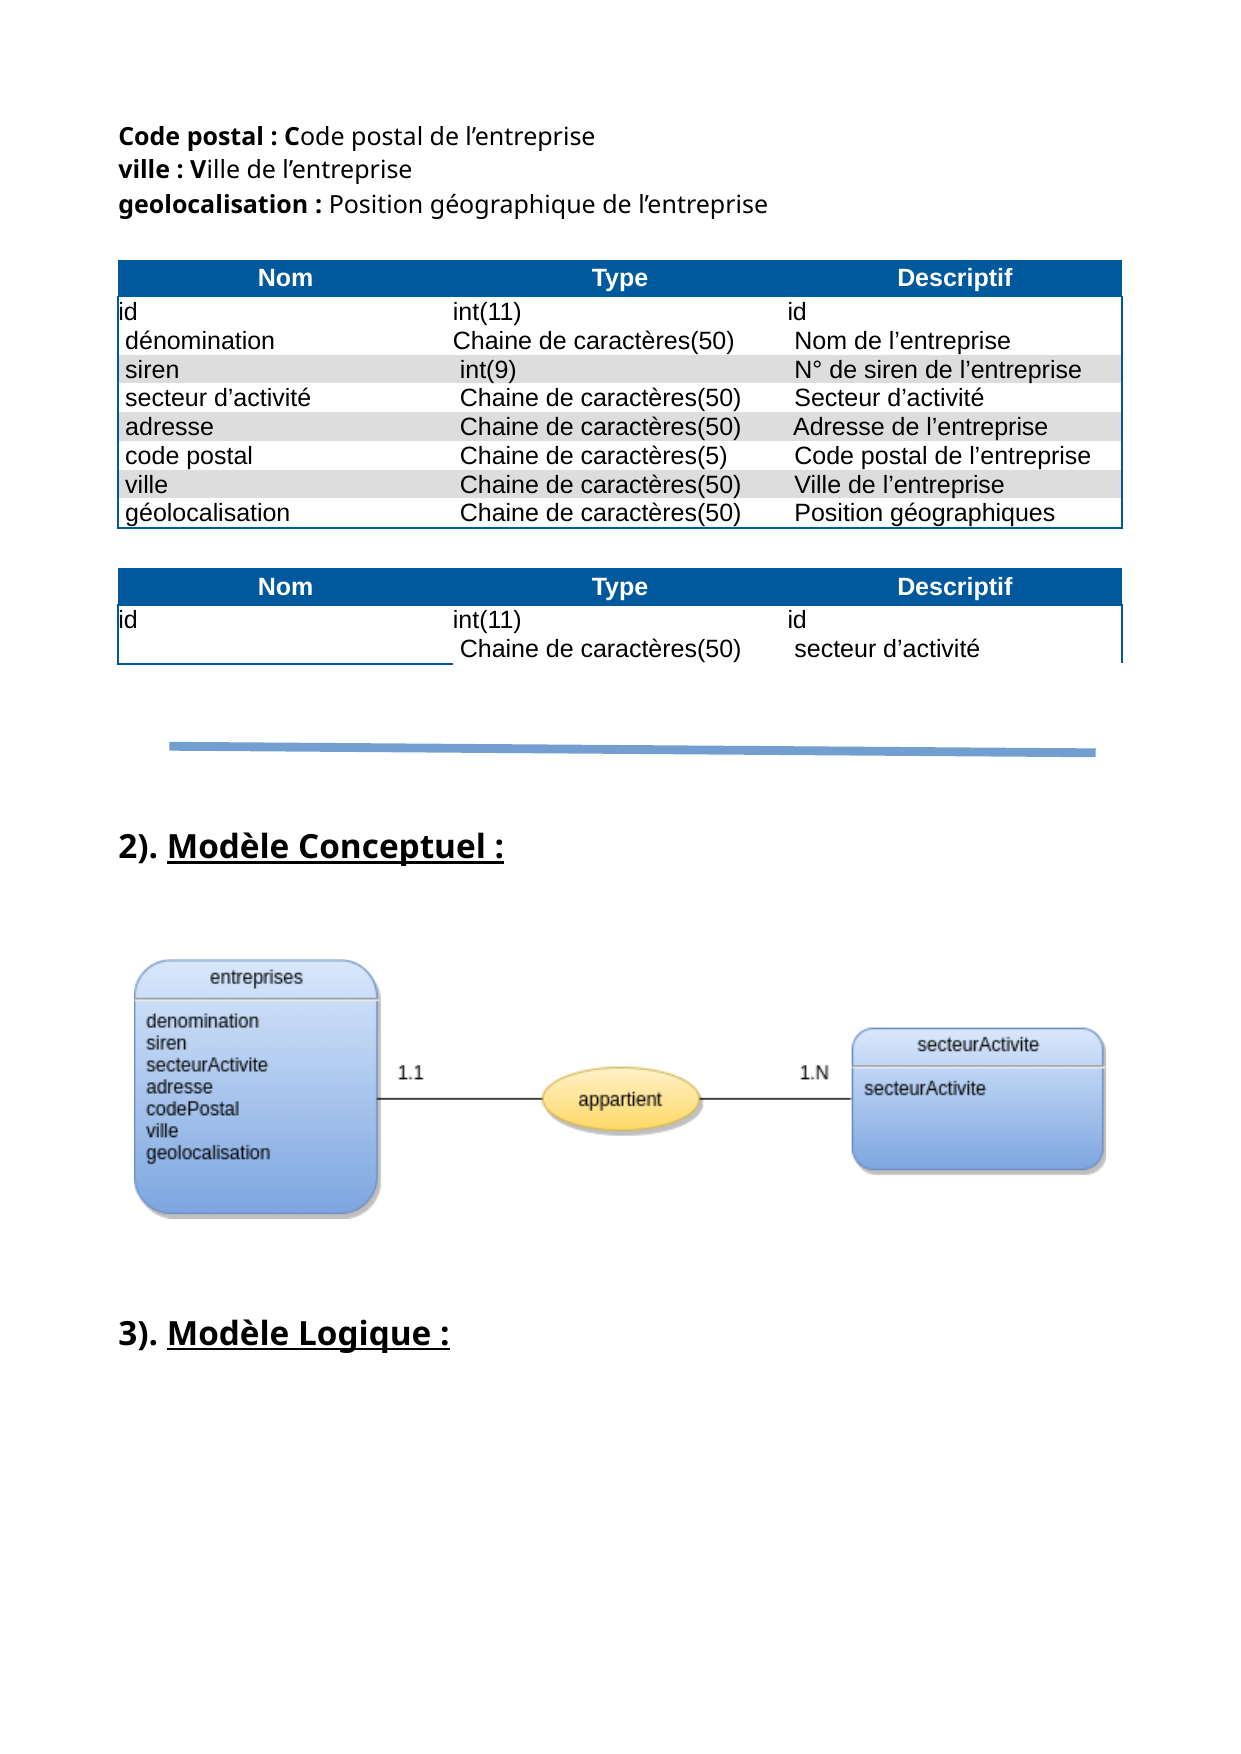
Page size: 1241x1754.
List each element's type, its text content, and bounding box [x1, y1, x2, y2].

text geolocalisation : Position géographique de l’entreprise [118, 186, 1122, 220]
table_cell dénomination [119, 326, 453, 354]
table_cell int(11) [453, 606, 787, 634]
table_cell code postal [119, 441, 453, 469]
table_cell Chaine de caractères(50) [453, 498, 787, 527]
table_cell géolocalisation [119, 498, 453, 527]
table_header Descriptif [787, 260, 1122, 296]
table_cell siren [119, 355, 453, 383]
table_cell Adresse de l’entreprise [787, 412, 1121, 441]
table_cell Chaine de caractères(50) [453, 470, 787, 498]
picture [134, 959, 1107, 1219]
table_cell secteur d’activité [119, 383, 453, 412]
table_cell id [119, 297, 453, 326]
table_header Type [453, 260, 787, 296]
table_header Nom [118, 260, 453, 296]
table_cell Chaine de caractères(50) [453, 383, 787, 412]
table_cell [119, 634, 453, 663]
table_cell Chaine de caractères(50) [453, 412, 787, 441]
table_header Type [453, 568, 787, 604]
table_cell secteur d’activité [787, 634, 1121, 663]
table_cell N° de siren de l’entreprise [787, 355, 1121, 383]
table_cell Nom de l’entreprise [787, 326, 1121, 354]
text Code postal : Code postal de l’entreprise [118, 118, 1122, 152]
table_cell Chaine de caractères(50) [453, 634, 787, 663]
table_cell Position géographiques [787, 498, 1121, 527]
table_cell Chaine de caractères(5) [453, 441, 787, 469]
table_header Descriptif [787, 568, 1122, 604]
text 2). Modèle Conceptuel : [118, 823, 1122, 869]
table_cell int(9) [453, 355, 787, 383]
table_cell adresse [119, 412, 453, 441]
table_cell Chaine de caractères(50) [453, 326, 787, 354]
table_cell Secteur d’activité [787, 383, 1121, 412]
table_cell id [787, 297, 1121, 326]
table_cell id [787, 606, 1121, 634]
table_header Nom [118, 568, 453, 604]
table_cell Code postal de l’entreprise [787, 441, 1121, 469]
table_cell int(11) [453, 297, 787, 326]
table_cell id [119, 606, 453, 634]
table_cell ville [119, 470, 453, 498]
text ville : Ville de l’entreprise [118, 152, 1122, 186]
table_cell Ville de l’entreprise [787, 470, 1121, 498]
text 3). Modèle Logique : [118, 1310, 1122, 1355]
